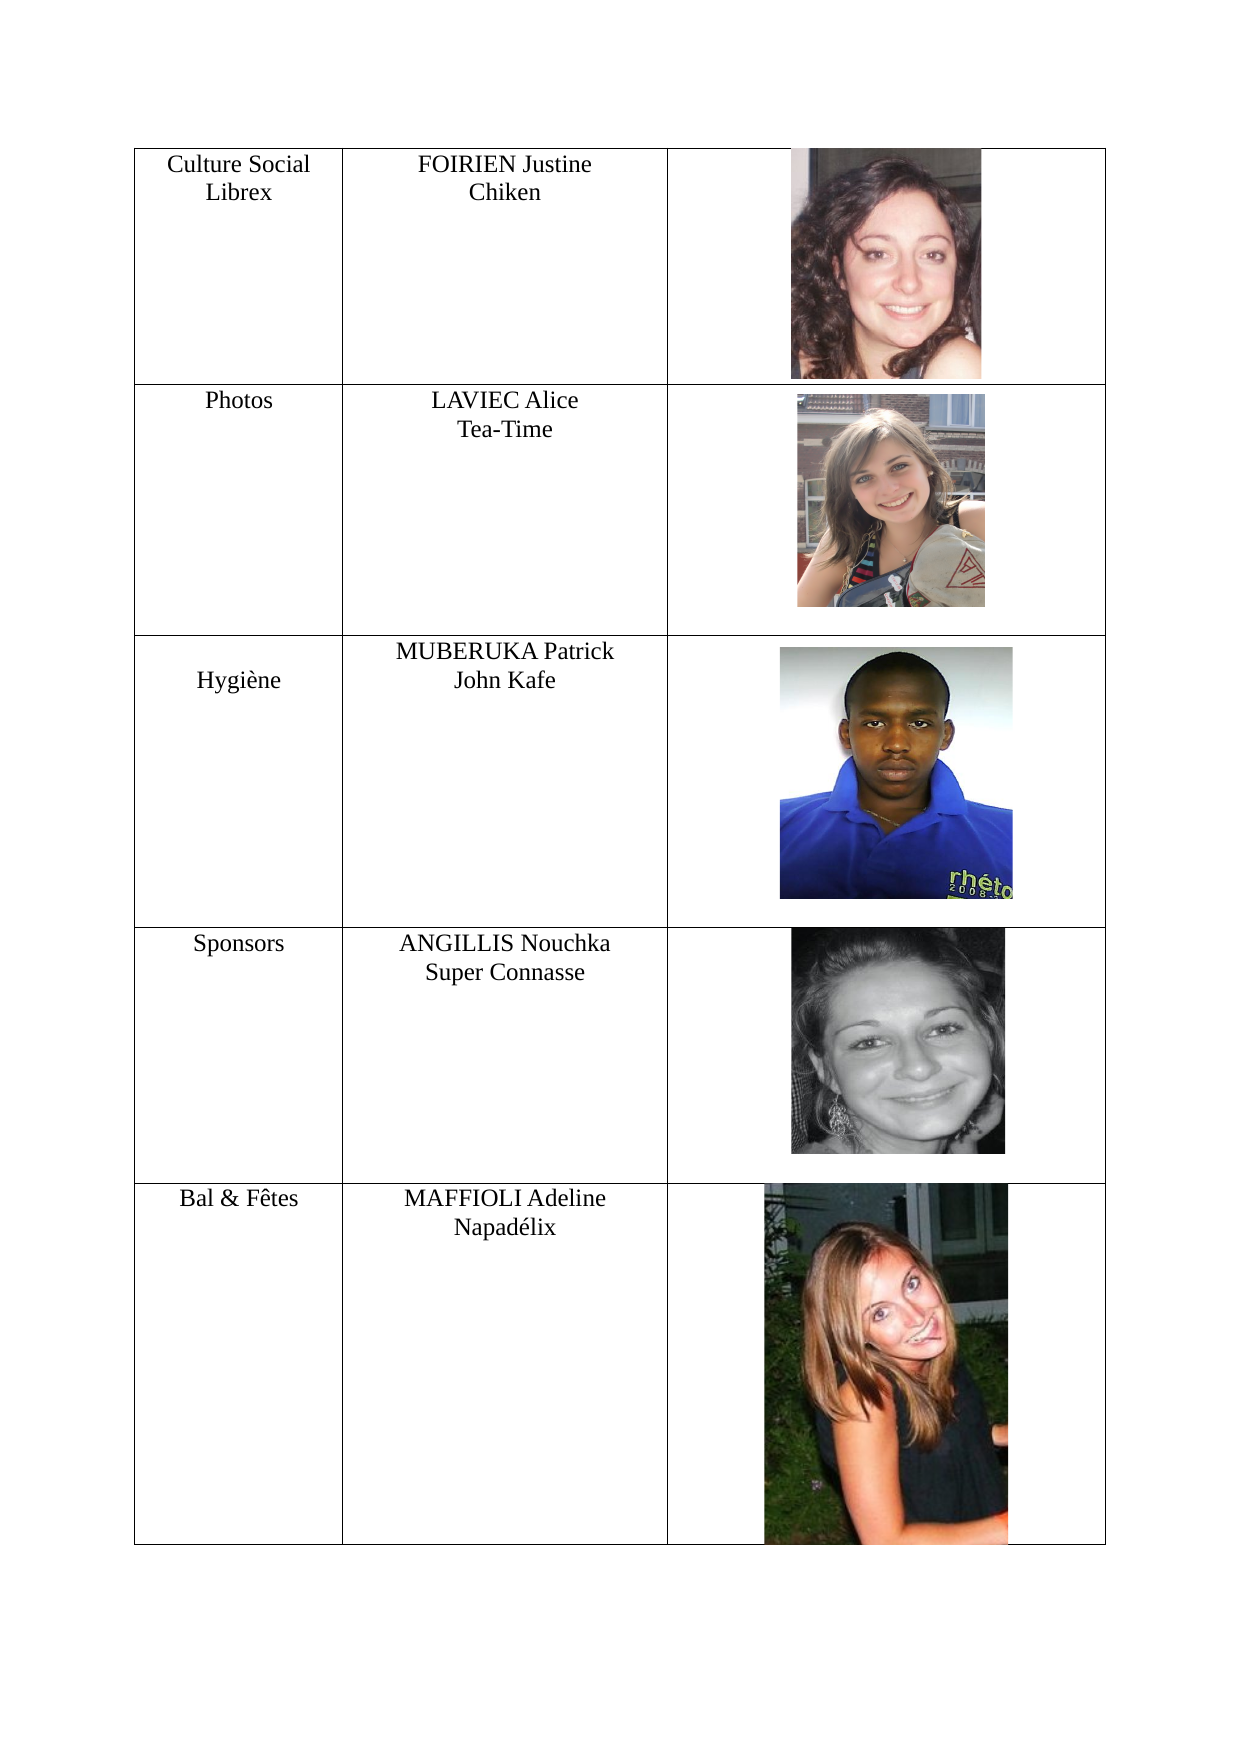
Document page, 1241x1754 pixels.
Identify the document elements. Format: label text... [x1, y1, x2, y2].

table_cell MAFFIOLI Adeline Napadélix [343, 1184, 667, 1544]
table_cell Sponsors [135, 928, 342, 1182]
table_cell Bal & Fêtes [135, 1184, 342, 1544]
table_cell LAVIEC Alice Tea-Time [343, 385, 667, 635]
table_cell Culture Social Librex [135, 149, 342, 384]
table_cell FOIRIEN Justine Chiken [343, 149, 667, 384]
table_cell MUBERUKA Patrick John Kafe [343, 636, 667, 927]
picture [791, 148, 982, 379]
table_cell [668, 648, 1105, 927]
table_cell Hygiène [135, 636, 342, 927]
picture [791, 928, 1005, 1154]
table_cell ANGILLIS Nouchka Super Connasse [343, 928, 667, 1182]
table_cell [668, 636, 1105, 647]
picture [815, 394, 925, 436]
picture [779, 647, 1013, 899]
table_cell [1009, 1184, 1105, 1544]
table_cell [668, 149, 1105, 384]
table_cell [668, 1184, 764, 1544]
table_cell [668, 928, 1105, 1182]
table_cell Photos [135, 385, 342, 635]
table_cell [668, 385, 1105, 635]
